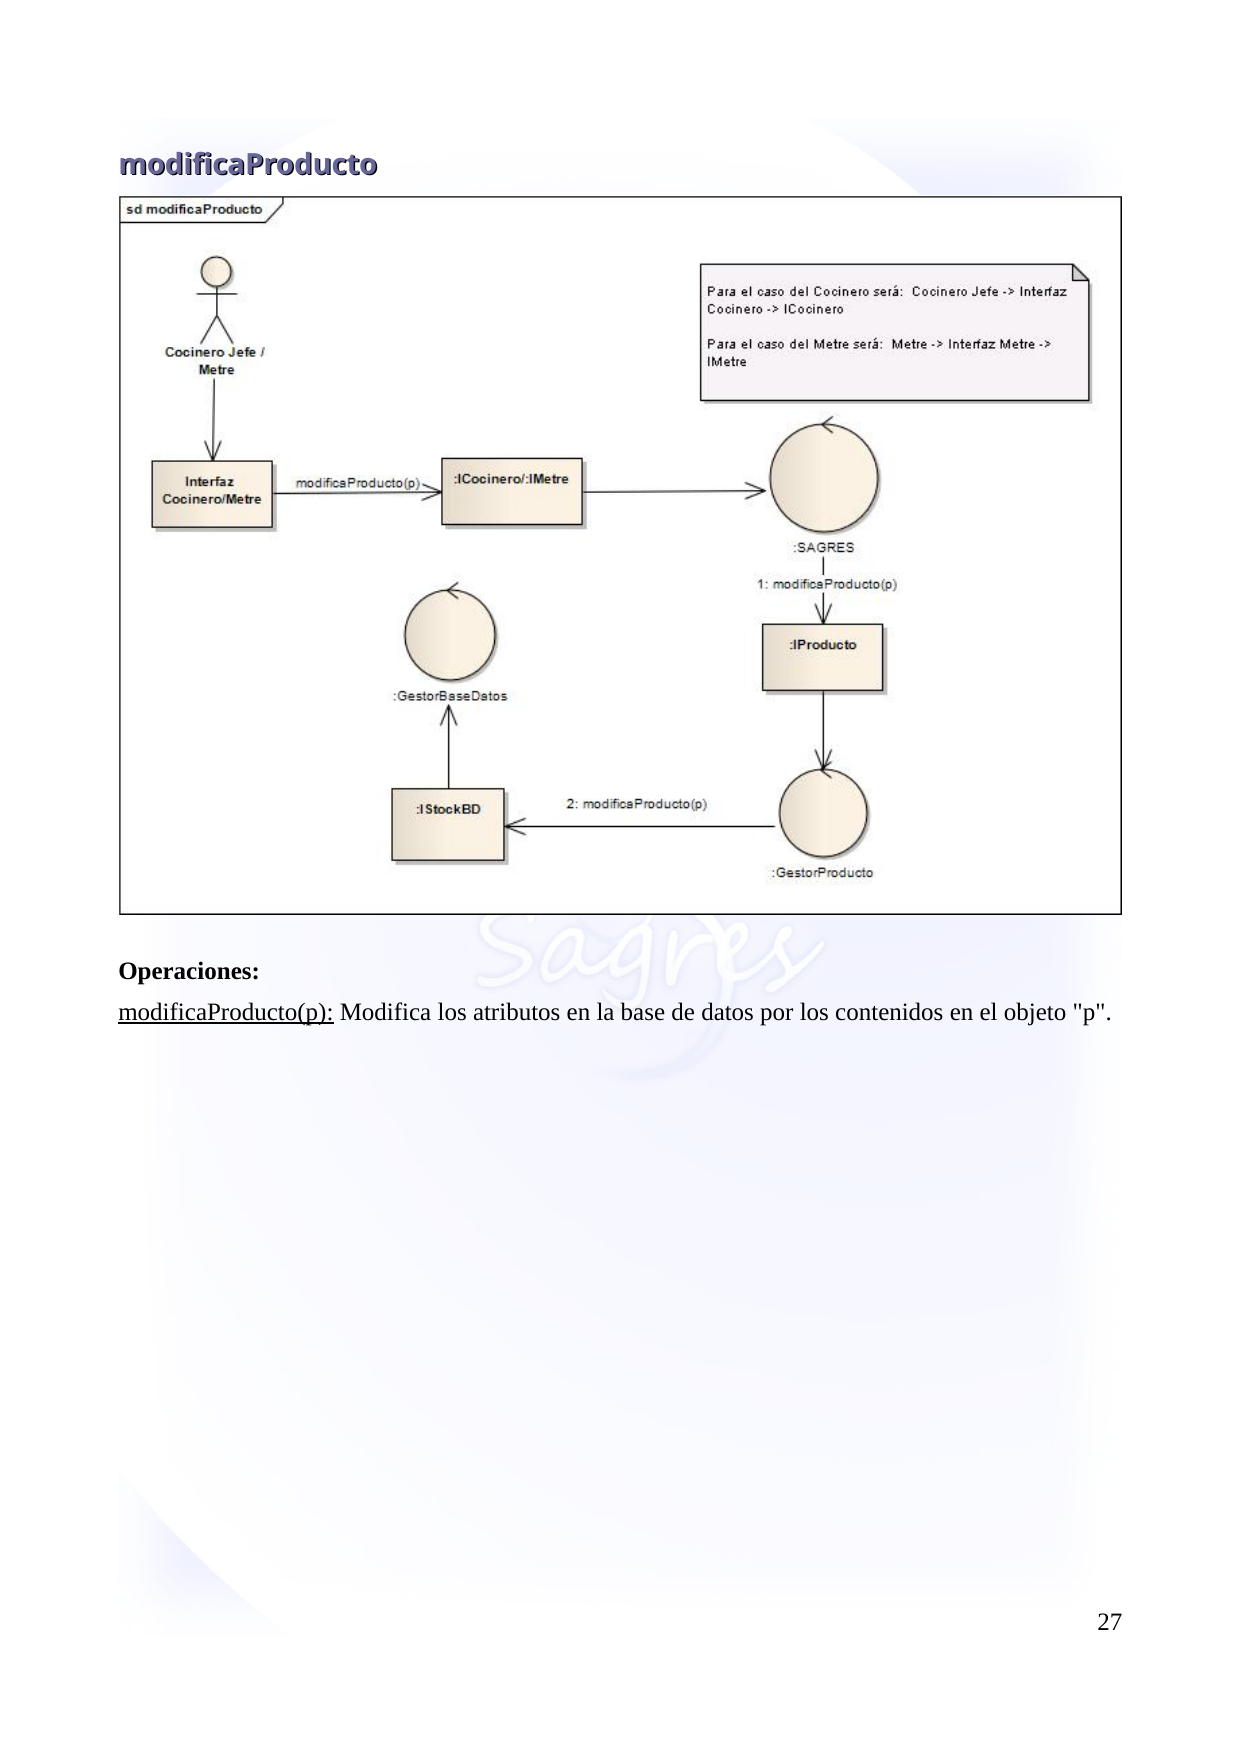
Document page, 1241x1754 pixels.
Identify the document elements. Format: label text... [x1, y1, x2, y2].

picture [118, 985, 1122, 997]
text modificaProducto(p): Modifica los atributos en la base de datos por los contenidos en el objeto "p". [118, 997, 1122, 1026]
picture [118, 183, 1122, 956]
picture [118, 118, 1122, 143]
subtitle modificaProducto [118, 143, 1122, 183]
text Operaciones: [118, 956, 1122, 985]
picture [118, 1026, 1122, 1636]
